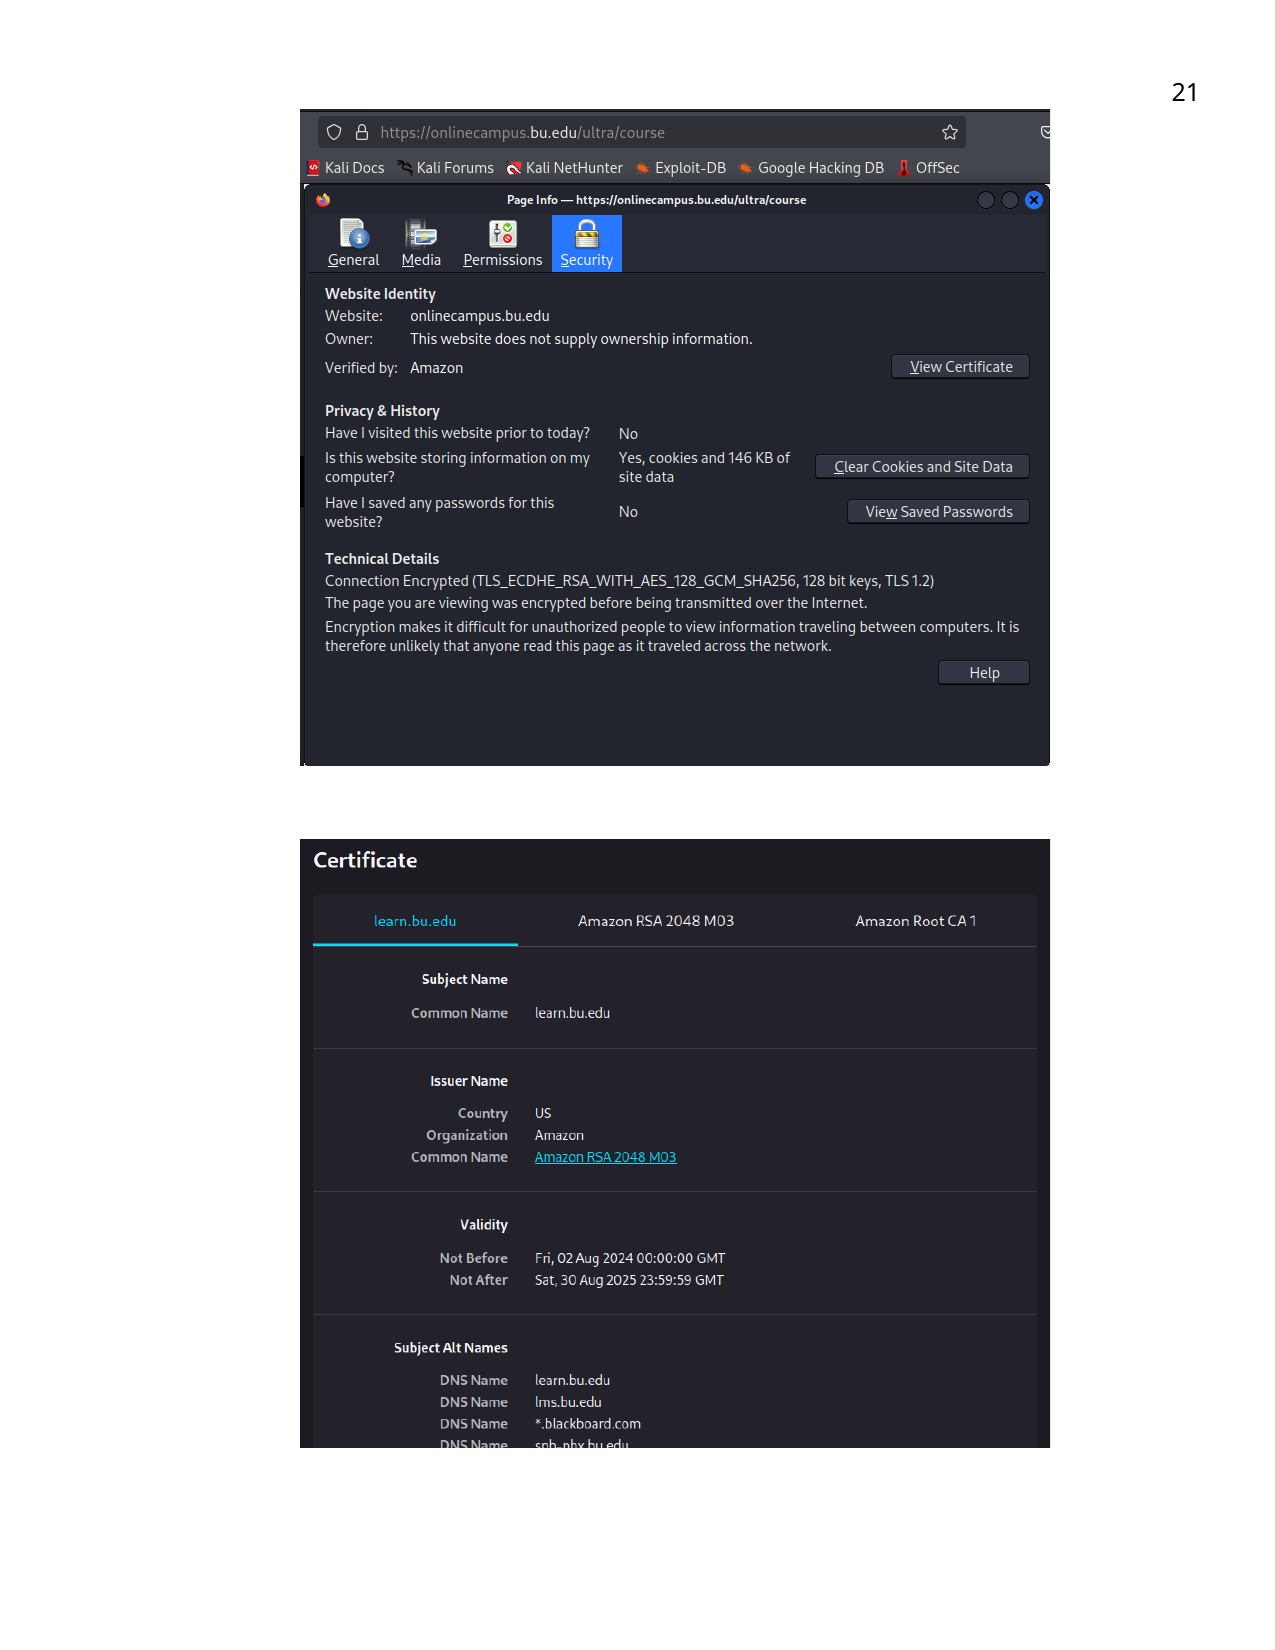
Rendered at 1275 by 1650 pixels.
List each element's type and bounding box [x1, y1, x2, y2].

picture [300, 839, 1050, 1448]
picture [300, 109, 1050, 766]
